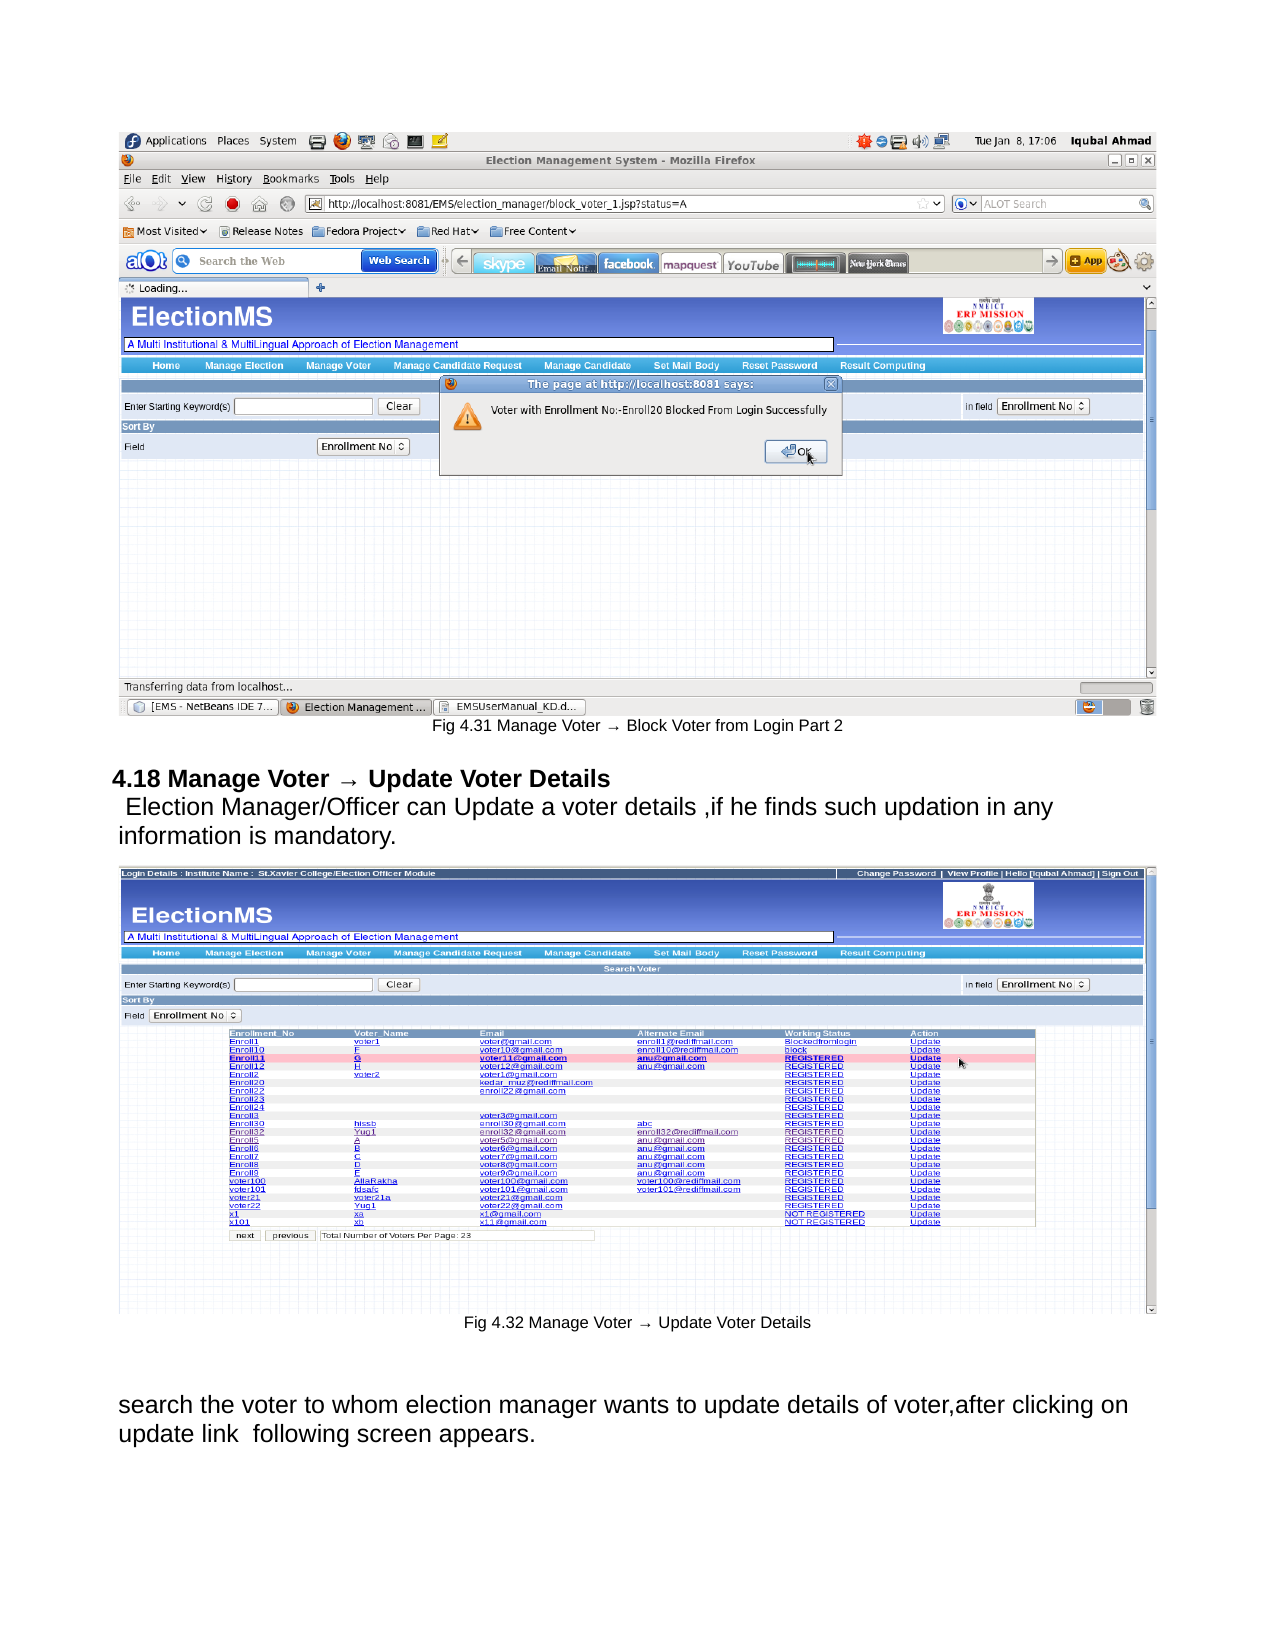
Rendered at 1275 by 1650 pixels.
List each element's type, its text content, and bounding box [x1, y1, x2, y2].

text Fig 4.32 Manage Voter → Update Voter Details [118, 1314, 1157, 1332]
text Fig 4.31 Manage Voter → Block Voter from Login Part 2 [118, 716, 1157, 735]
picture [118, 132, 1157, 716]
text search the voter to whom election manager wants to update details of voter,after clicking on update link following screen appears. [118, 1390, 1157, 1447]
text [118, 118, 1157, 132]
text 4.18 Manage Voter → Update Voter Details [112, 764, 1157, 792]
picture [118, 865, 1157, 1314]
text [118, 850, 1157, 865]
text Election Manager/Officer can Update a voter details ,if he finds such updation in any information is mandatory. [118, 792, 1157, 850]
